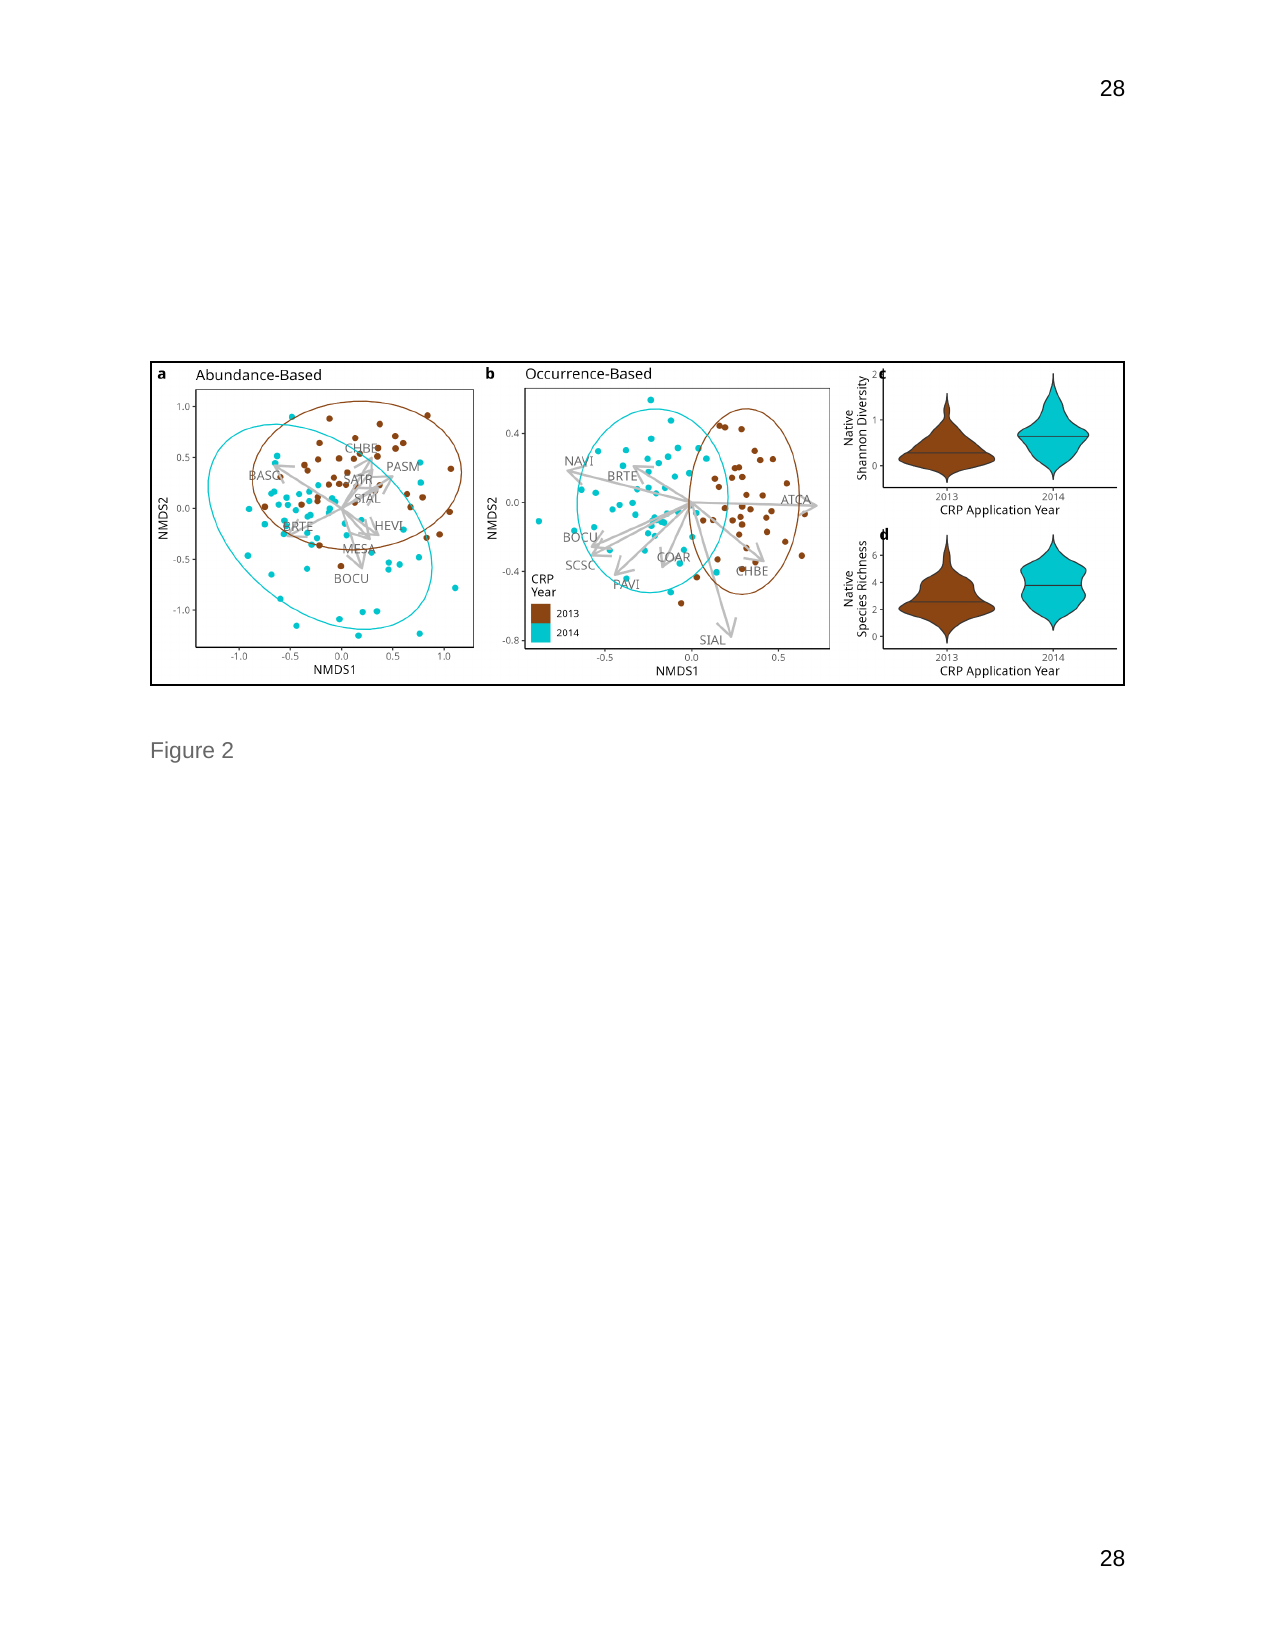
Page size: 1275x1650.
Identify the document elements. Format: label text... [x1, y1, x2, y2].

picture [152, 363, 1123, 684]
subtitle Figure 2 [150, 737, 1125, 763]
